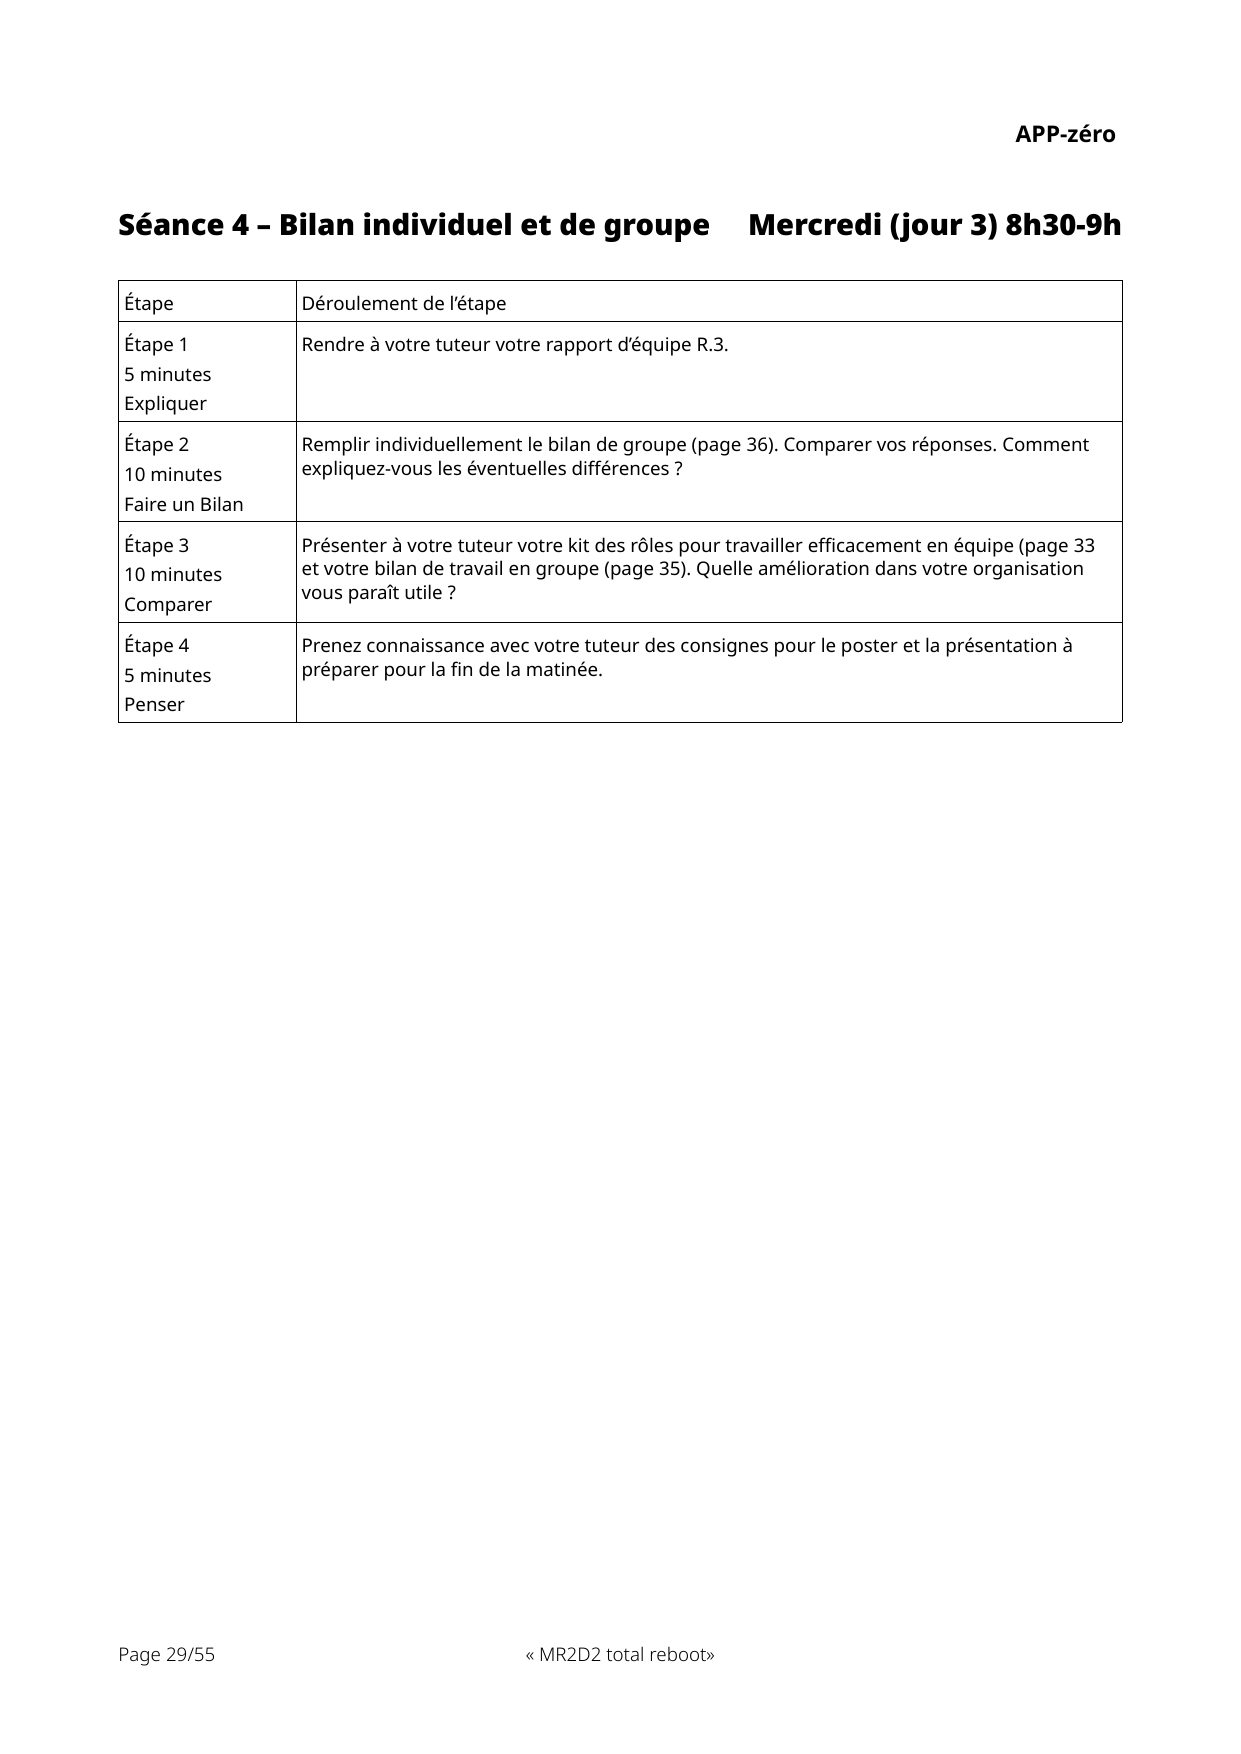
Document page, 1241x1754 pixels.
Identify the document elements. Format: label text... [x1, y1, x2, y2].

table_cell Remplir individuellement le bilan de groupe (page 35). Comparer vos réponses. Comment expliquez-vous les éventuelles différences ? [297, 422, 1122, 521]
table_cell Étape 2 10 minutes Faire un Bilan [119, 422, 296, 521]
table_cell Étape 4 5 minutes Penser [119, 623, 296, 722]
table_cell Rendre à votre tuteur votre rapport d’équipe R.3. [297, 322, 1122, 421]
table_cell Étape 1 5 minutes Expliquer [119, 322, 296, 421]
subtitle Séance 4 – Bilan individuel et de groupe Mercredi (jour 3) 8h30-9h [118, 204, 1122, 243]
table_cell Prenez connaissance avec votre tuteur des consignes pour le poster et la présentation à préparer pour la fin de la matinée. [297, 623, 1122, 722]
table_cell Étape 3 10 minutes Comparer [119, 522, 296, 622]
table_header Déroulement de l’étape [297, 281, 1122, 321]
table_cell Présenter à votre tuteur votre kit des rôles pour travailler efficacement en équipe (page 32 et votre bilan de travail en groupe (page 34). Quelle amélioration dans votre organisation vous paraît utile ? [297, 522, 1122, 622]
table_header Étape [119, 281, 296, 321]
